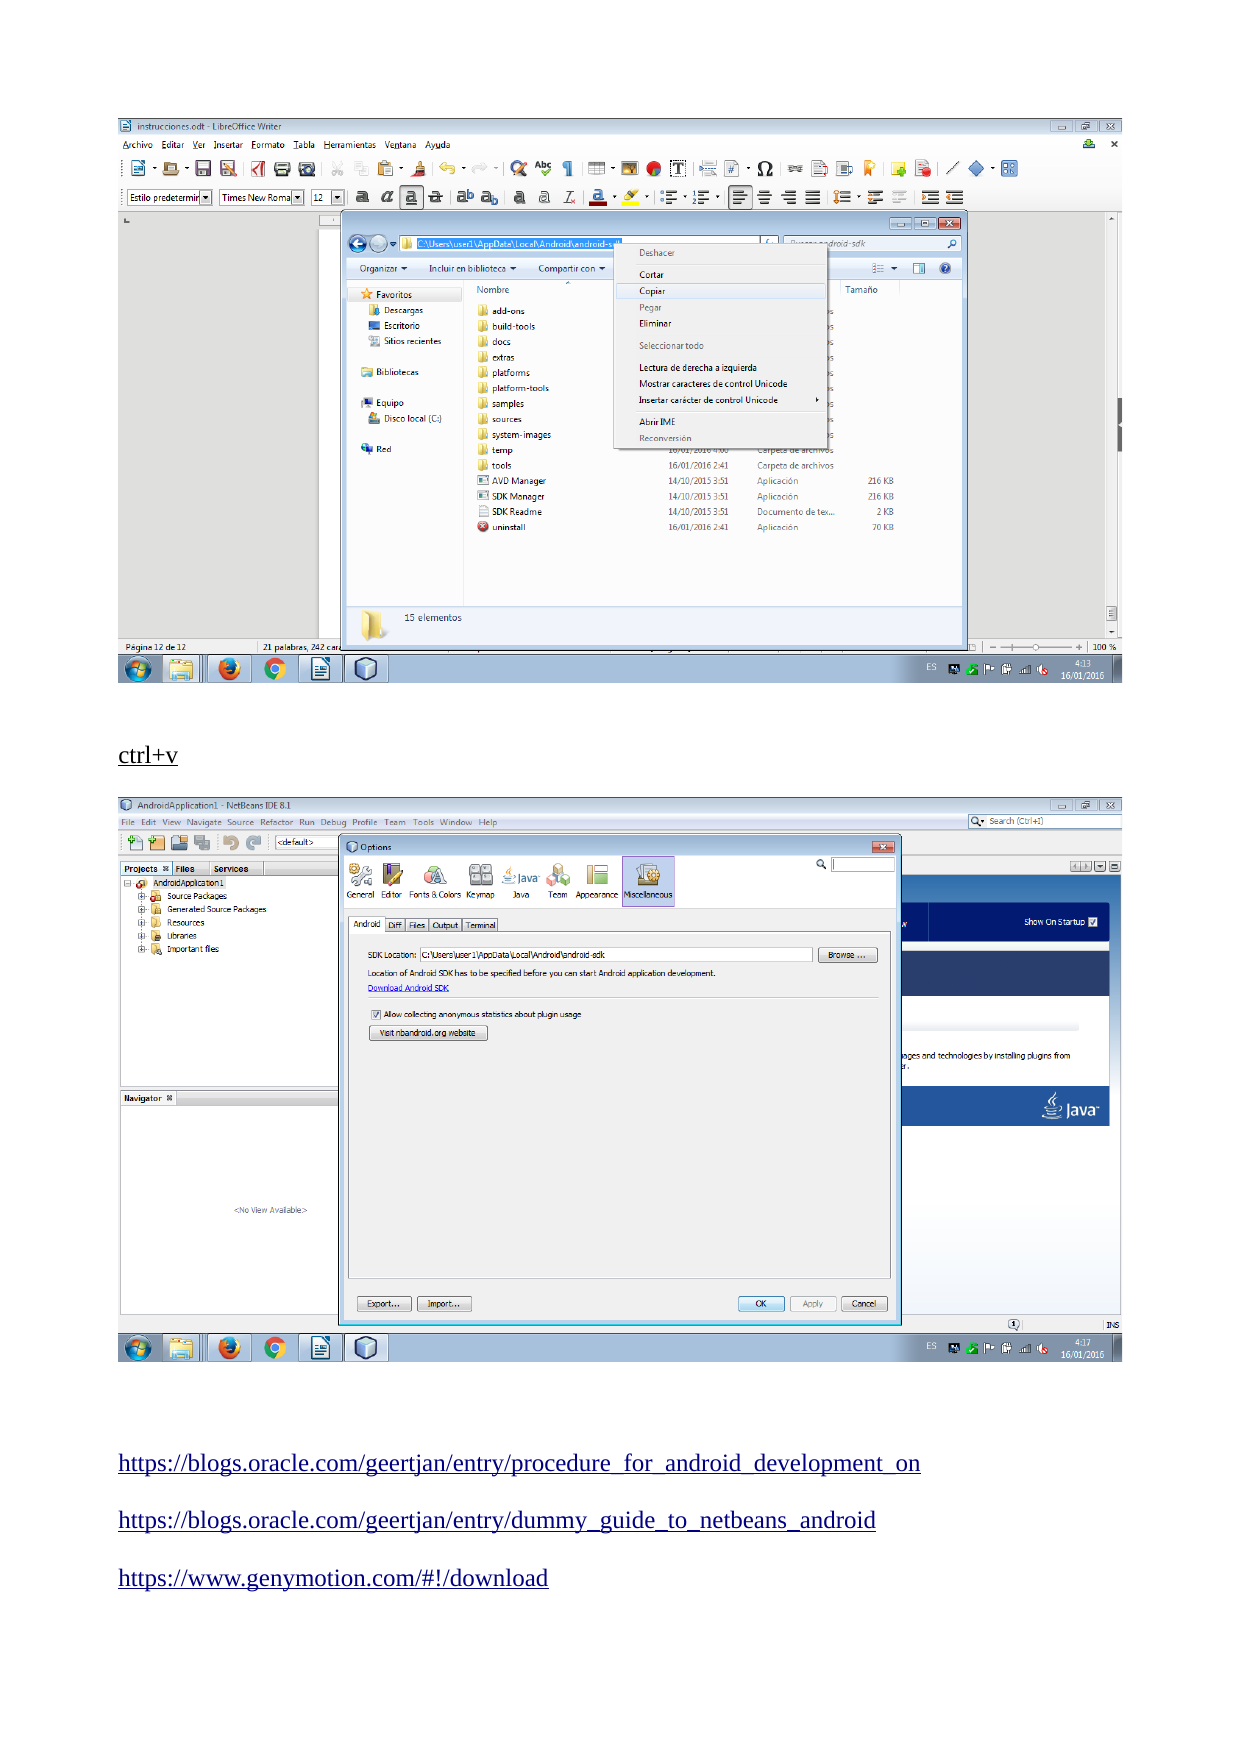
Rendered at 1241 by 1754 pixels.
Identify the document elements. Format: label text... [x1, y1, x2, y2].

text https://www.genymotion.com/#!/download [118, 1563, 1122, 1592]
text https://blogs.oracle.com/geertjan/entry/procedure_for_android_development_on [118, 1448, 1122, 1477]
text ctrl+v [118, 740, 1122, 769]
picture [118, 797, 1123, 1362]
picture [118, 118, 1123, 683]
text https://blogs.oracle.com/geertjan/entry/dummy_guide_to_netbeans_android [118, 1506, 1122, 1534]
